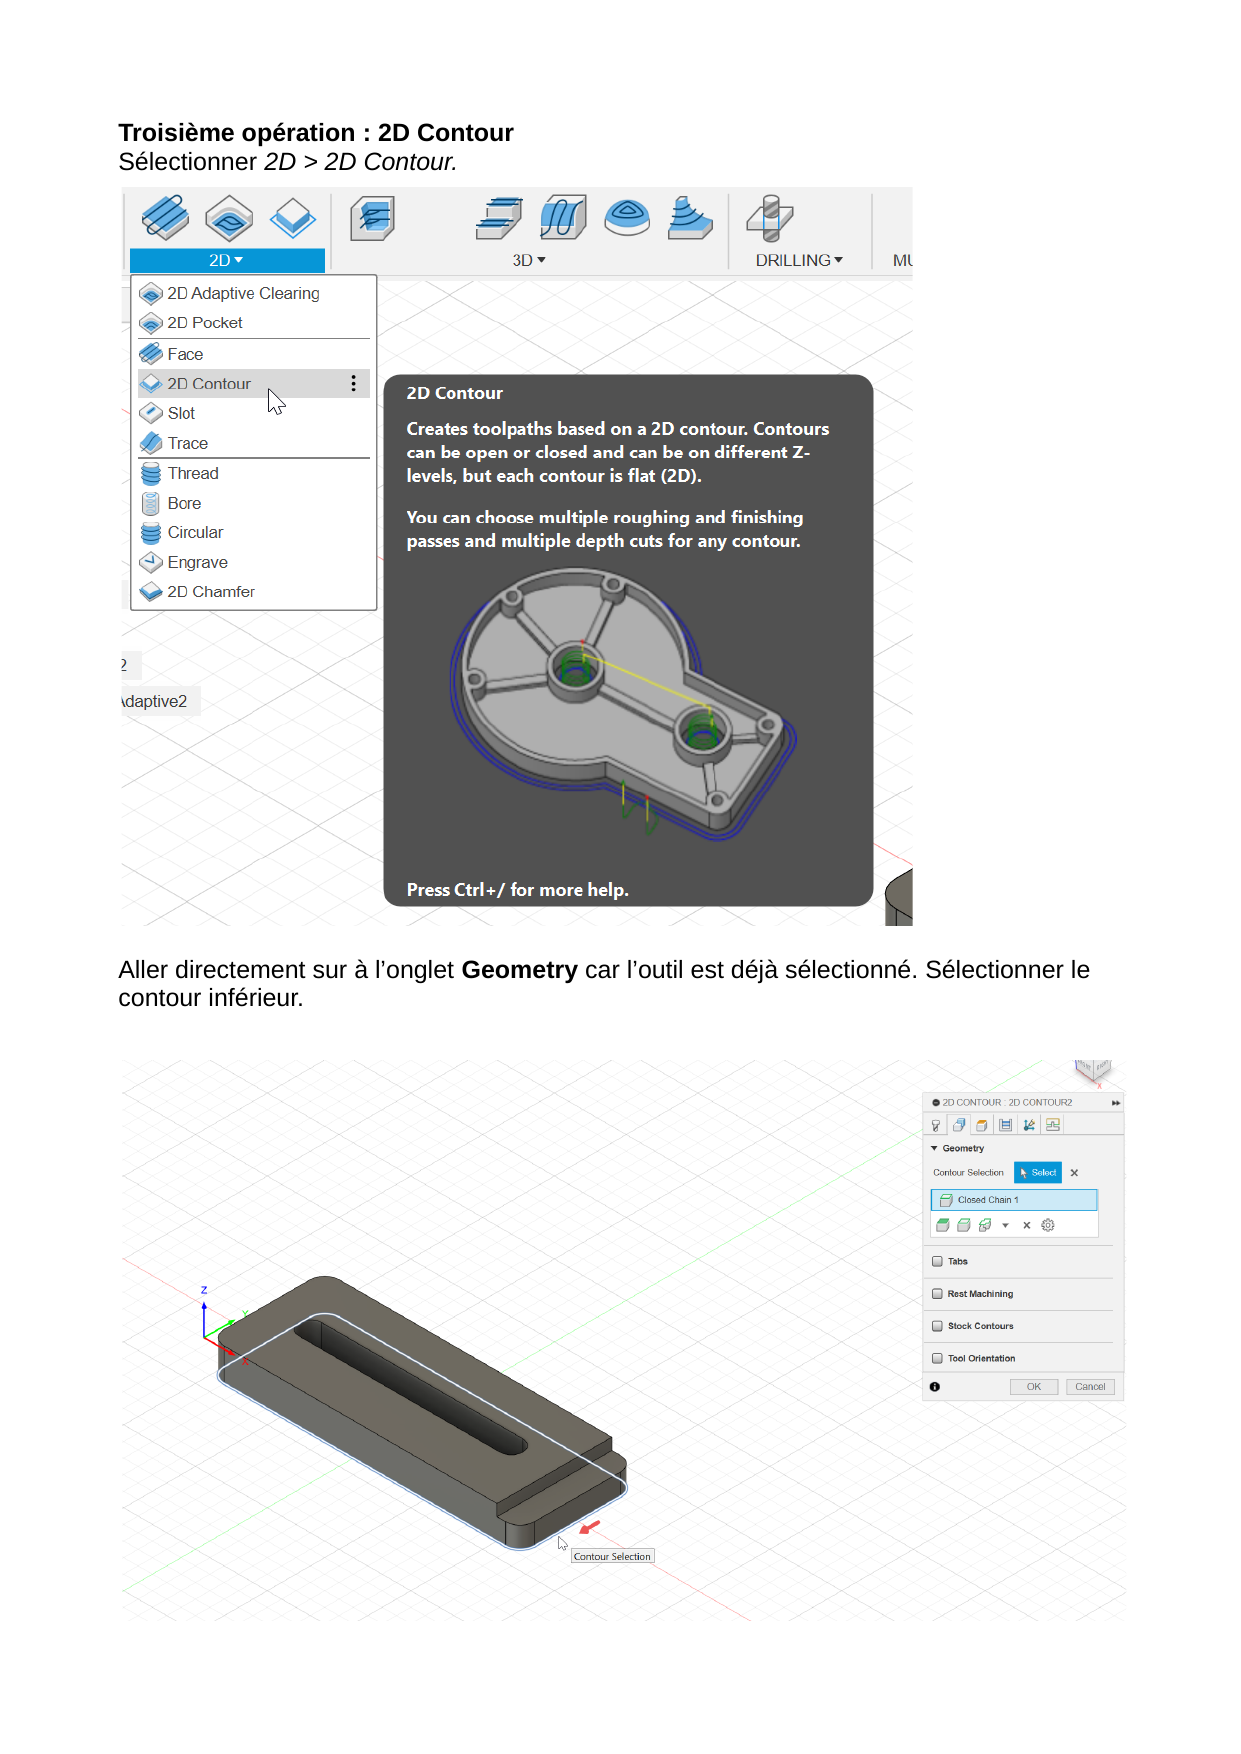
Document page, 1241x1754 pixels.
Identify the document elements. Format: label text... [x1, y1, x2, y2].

text Aller directement sur à l’onglet Geometry car l’outil est déjà sélectionné. Sélectionner le contour inférieur. [118, 176, 1122, 1041]
text Troisième opération : 2D Contour [118, 118, 1122, 147]
text Sélectionner 2D > 2D Contour. [118, 147, 1122, 176]
picture [122, 1060, 1127, 1621]
picture [121, 187, 913, 926]
